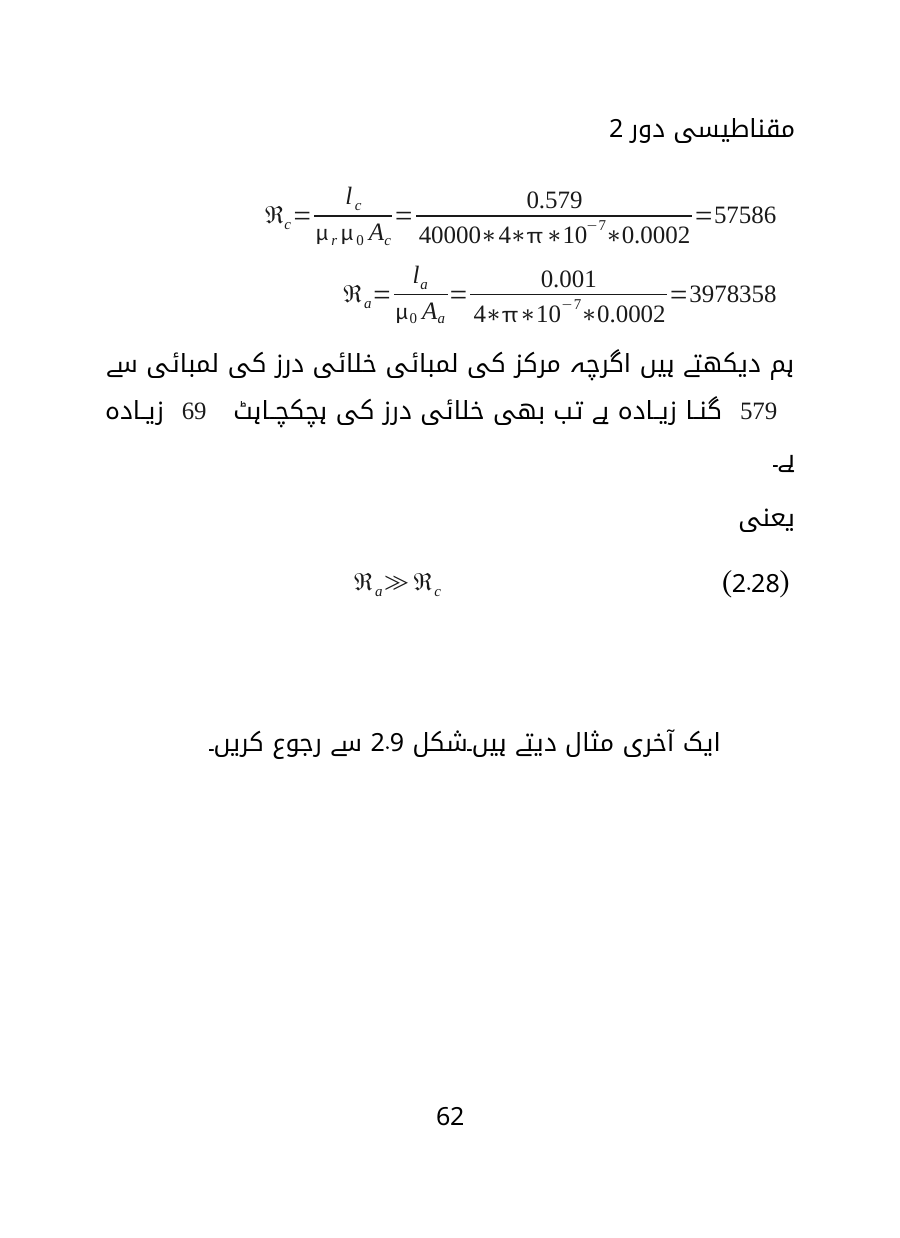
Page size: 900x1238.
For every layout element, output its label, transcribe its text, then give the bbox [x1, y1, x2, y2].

table_header (2.28) [697, 555, 795, 626]
text ہم دیکھتے ہیں اگرچہ مرکز کی لمبائی خلائی درز کی لمبائی سےگنا زیادہ ہے تب بھی خلائی درز کی ہچکچاہٹ زیادہ ہے۔ [105, 340, 795, 482]
table_header [105, 555, 697, 626]
text ایک آخری مثال دیتے ہیں۔شکل 2.9 سے رجوع کریں۔ [105, 719, 795, 767]
text یعنی [105, 495, 795, 542]
